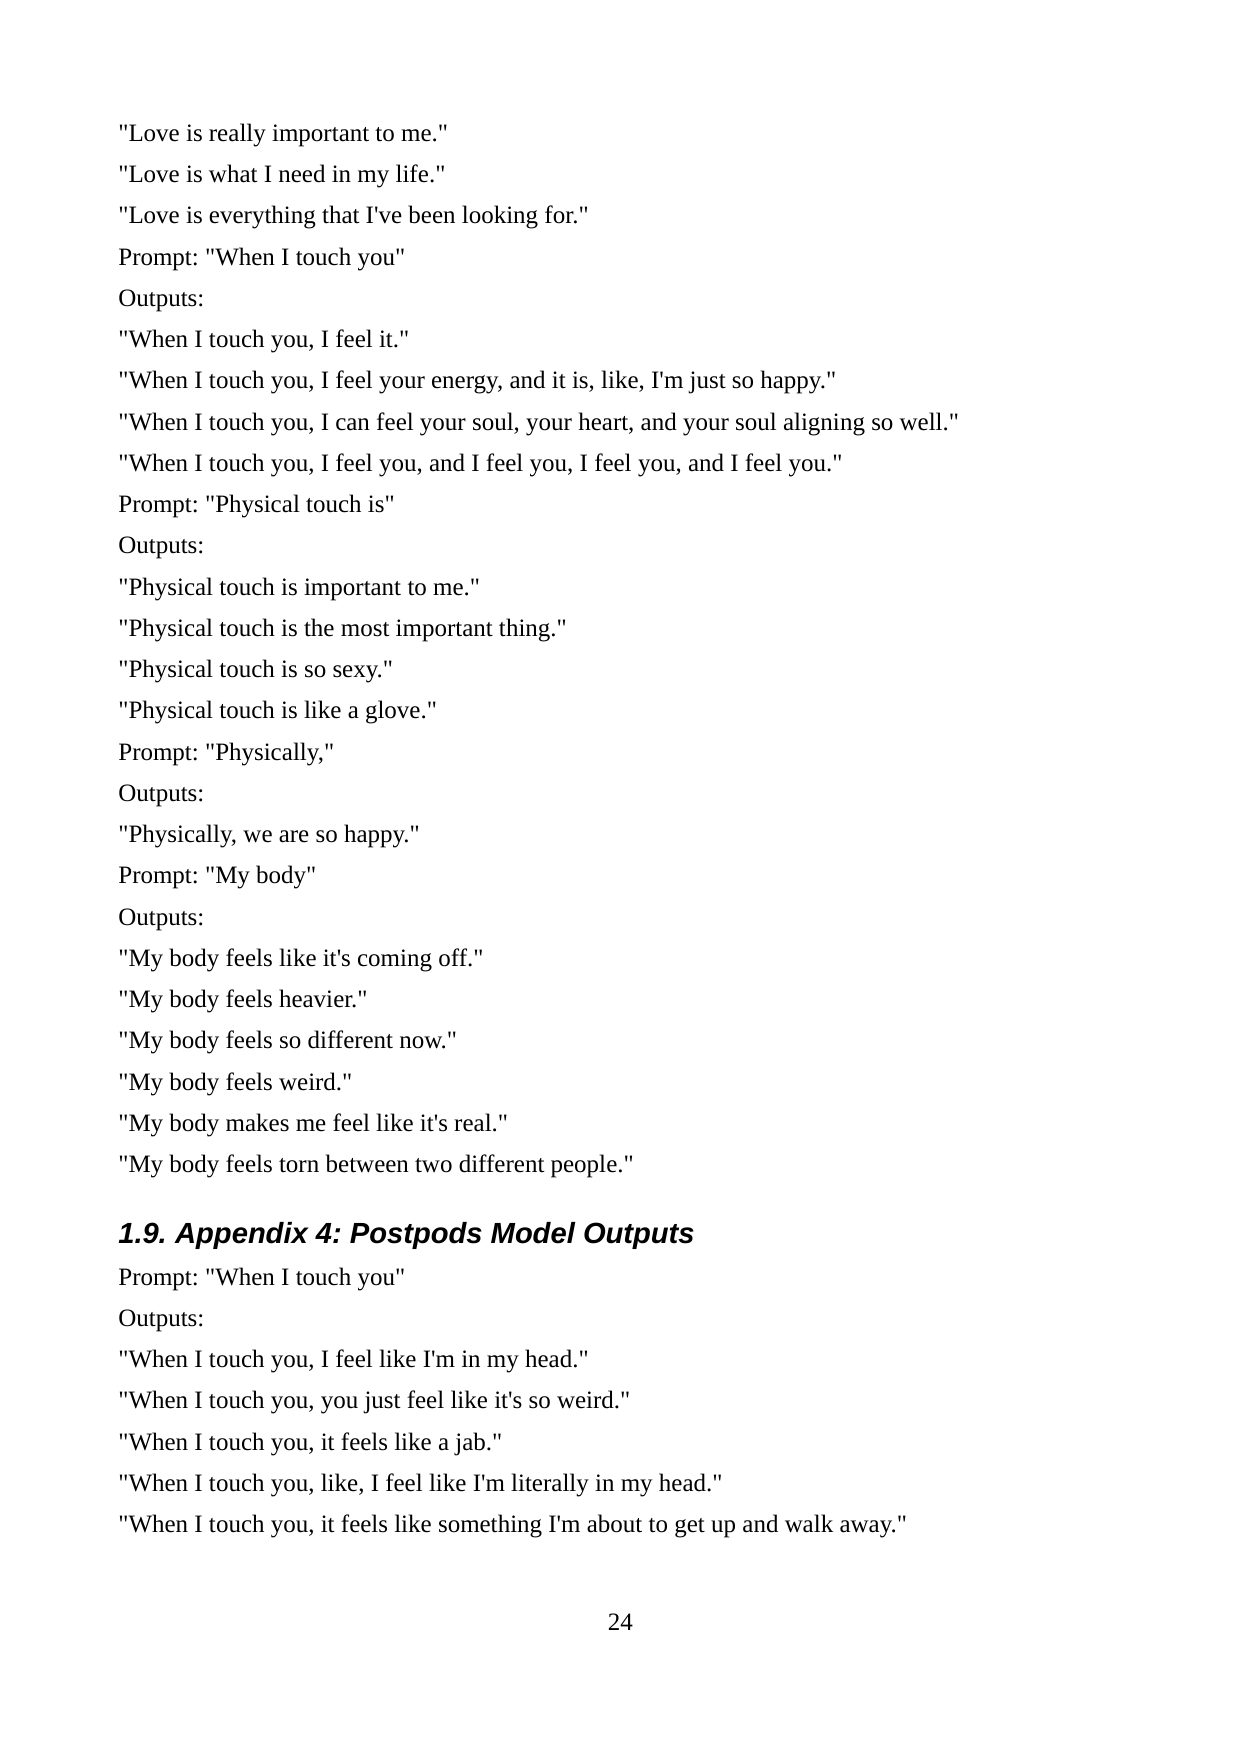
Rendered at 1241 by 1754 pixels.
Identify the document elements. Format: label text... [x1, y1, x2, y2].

text "My body feels so different now." [118, 1026, 1122, 1054]
text "Physical touch is so sexy." [118, 654, 1122, 683]
text "When I touch you, like, I feel like I'm literally in my head." [118, 1468, 1122, 1497]
text "Physical touch is the most important thing." [118, 613, 1122, 642]
text "When I touch you, it feels like something I'm about to get up and walk away." [118, 1509, 1122, 1538]
text "Love is what I need in my life." [118, 159, 1122, 188]
text "When I touch you, I feel it." [118, 324, 1122, 353]
text "Love is really important to me." [118, 118, 1122, 147]
text "Physical touch is like a glove." [118, 696, 1122, 724]
text Outputs: [118, 1303, 1122, 1332]
text "Physical touch is important to me." [118, 572, 1122, 601]
text "Physically, we are so happy." [118, 819, 1122, 848]
text "Love is everything that I've been looking for." [118, 201, 1122, 229]
text "When I touch you, I feel like I'm in my head." [118, 1344, 1122, 1373]
text Outputs: [118, 778, 1122, 807]
text "My body feels heavier." [118, 984, 1122, 1013]
text Prompt: "My body" [118, 861, 1122, 889]
text "When I touch you, I feel you, and I feel you, I feel you, and I feel you." [118, 448, 1122, 477]
text Prompt: "Physical touch is" [118, 489, 1122, 518]
text Prompt: "Physically," [118, 737, 1122, 766]
subtitle Appendix 4: Postpods Model Outputs [118, 1216, 1122, 1249]
text Outputs: [118, 283, 1122, 312]
text "My body feels like it's coming off." [118, 943, 1122, 972]
text Outputs: [118, 902, 1122, 931]
text "When I touch you, I feel your energy, and it is, like, I'm just so happy." [118, 366, 1122, 394]
text "My body makes me feel like it's real." [118, 1108, 1122, 1137]
text "When I touch you, I can feel your soul, your heart, and your soul aligning so well." [118, 407, 1122, 436]
text "When I touch you, it feels like a jab." [118, 1427, 1122, 1455]
text Prompt: "When I touch you" [118, 242, 1122, 271]
text "My body feels weird." [118, 1067, 1122, 1096]
text Outputs: [118, 531, 1122, 559]
text Prompt: "When I touch you" [118, 1262, 1122, 1290]
text "When I touch you, you just feel like it's so weird." [118, 1385, 1122, 1414]
text "My body feels torn between two different people." [118, 1149, 1122, 1178]
